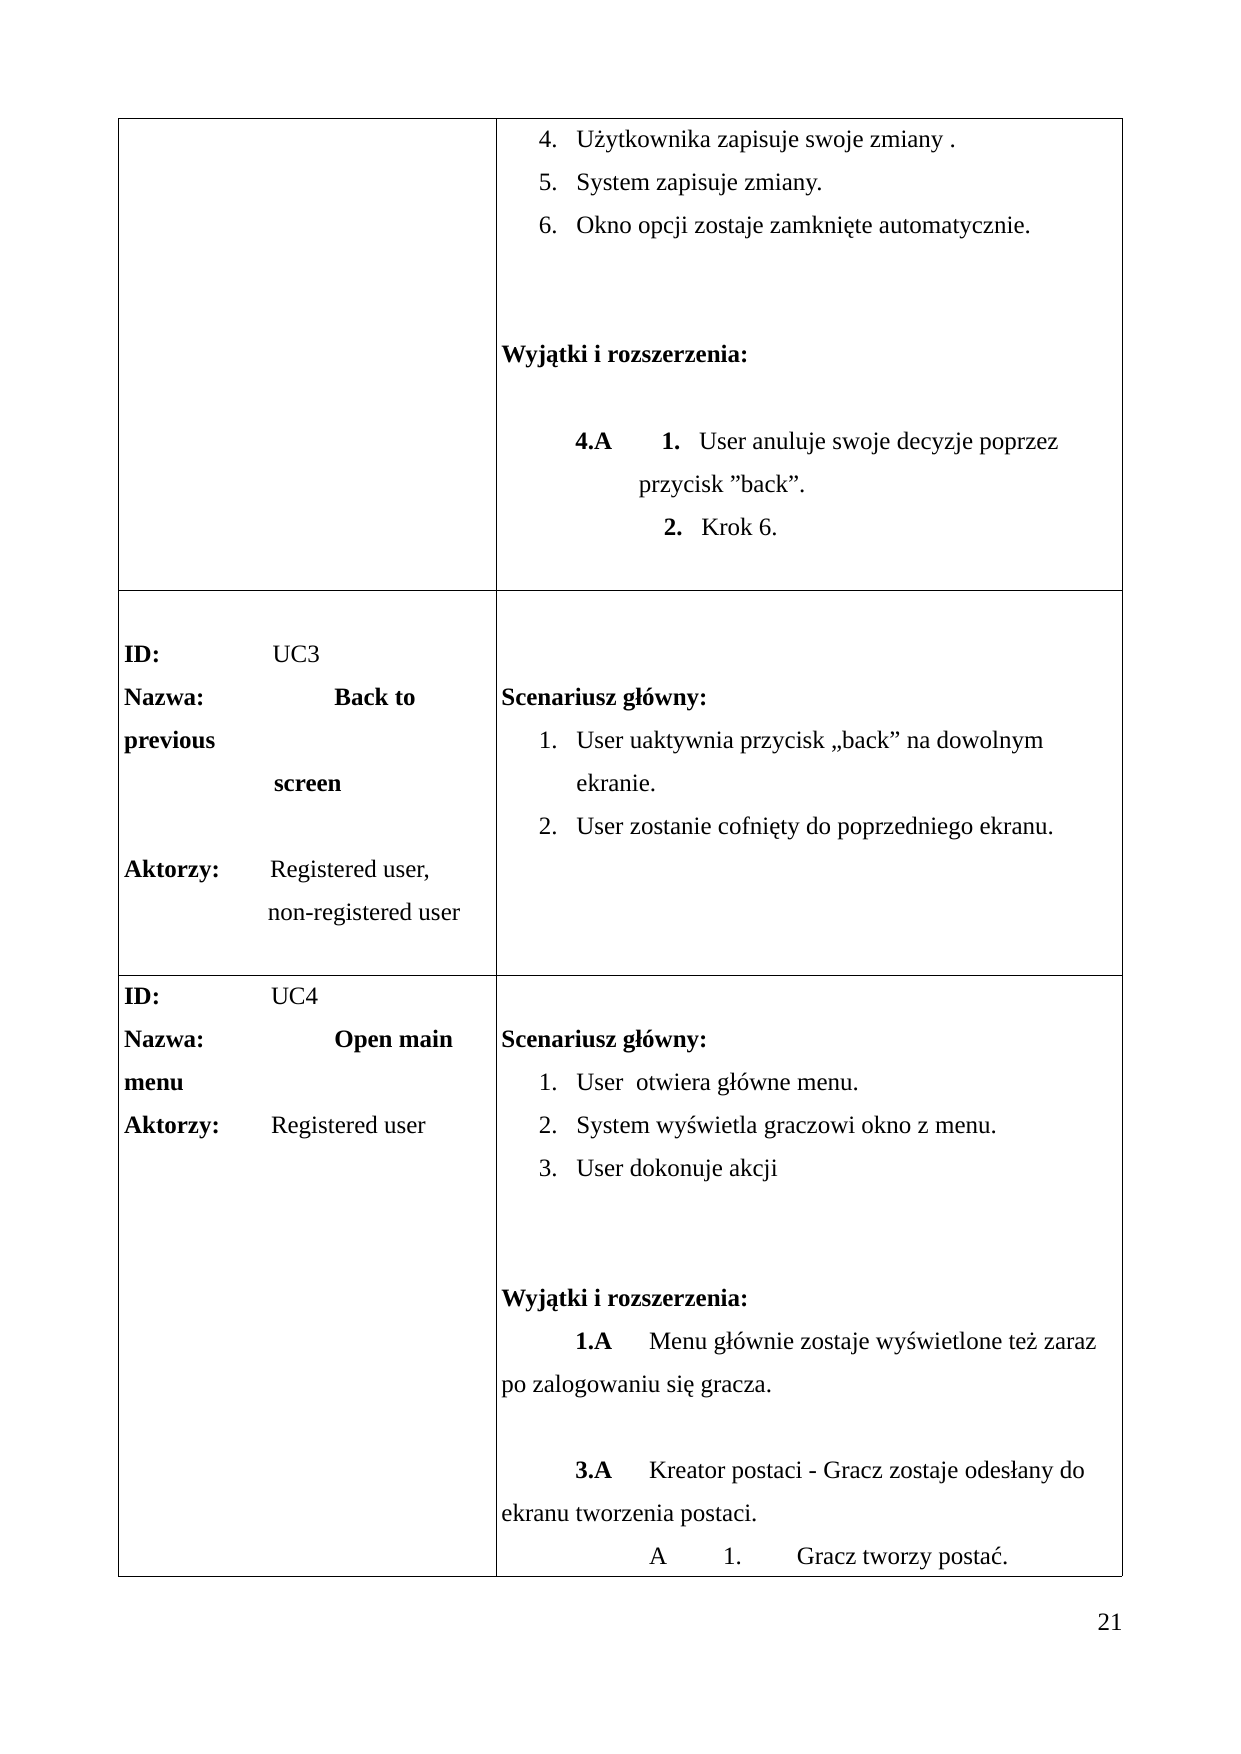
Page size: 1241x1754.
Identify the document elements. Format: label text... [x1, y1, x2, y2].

table_cell Scenariusz główny: User uaktywnia przycisk „back” na dowolnym ekranie. User zostanie cofnięty do poprzedniego ekranu. [497, 591, 1122, 975]
table_cell Scenariusz główny: Użytkownik uaktywnia button „game options” . System wyświetla okno z ustawieniami. Użytkownik może dostosować opcje gry do swoich wymagań. Użytkownika zapisuje swoje zmiany . System zapisuje zmiany. Okno opcji zostaje zamknięte automatycznie. Wyjątki i rozszerzenia: 4.A 1. User anuluje swoje decyzje poprzez przycisk ”back”. 2. Krok 6. [497, 119, 1122, 590]
table_cell ID: UC4 Nazwa: Open main menu Aktorzy: Registered user [119, 976, 496, 1576]
table_cell Scenariusz główny: User otwiera główne menu. System wyświetla graczowi okno z menu. User dokonuje akcji Wyjątki i rozszerzenia: 1.A Menu głównie zostaje wyświetlone też zaraz po zalogowaniu się gracza. 3.A Kreator postaci - Gracz zostaje odesłany do ekranu tworzenia postaci. A 1. Gracz tworzy postać. [497, 976, 1122, 1576]
table_cell ID: UC3 Nazwa: Back to previous screen Aktorzy: Registered user, non-registered user [119, 591, 496, 975]
table_cell [119, 119, 496, 590]
